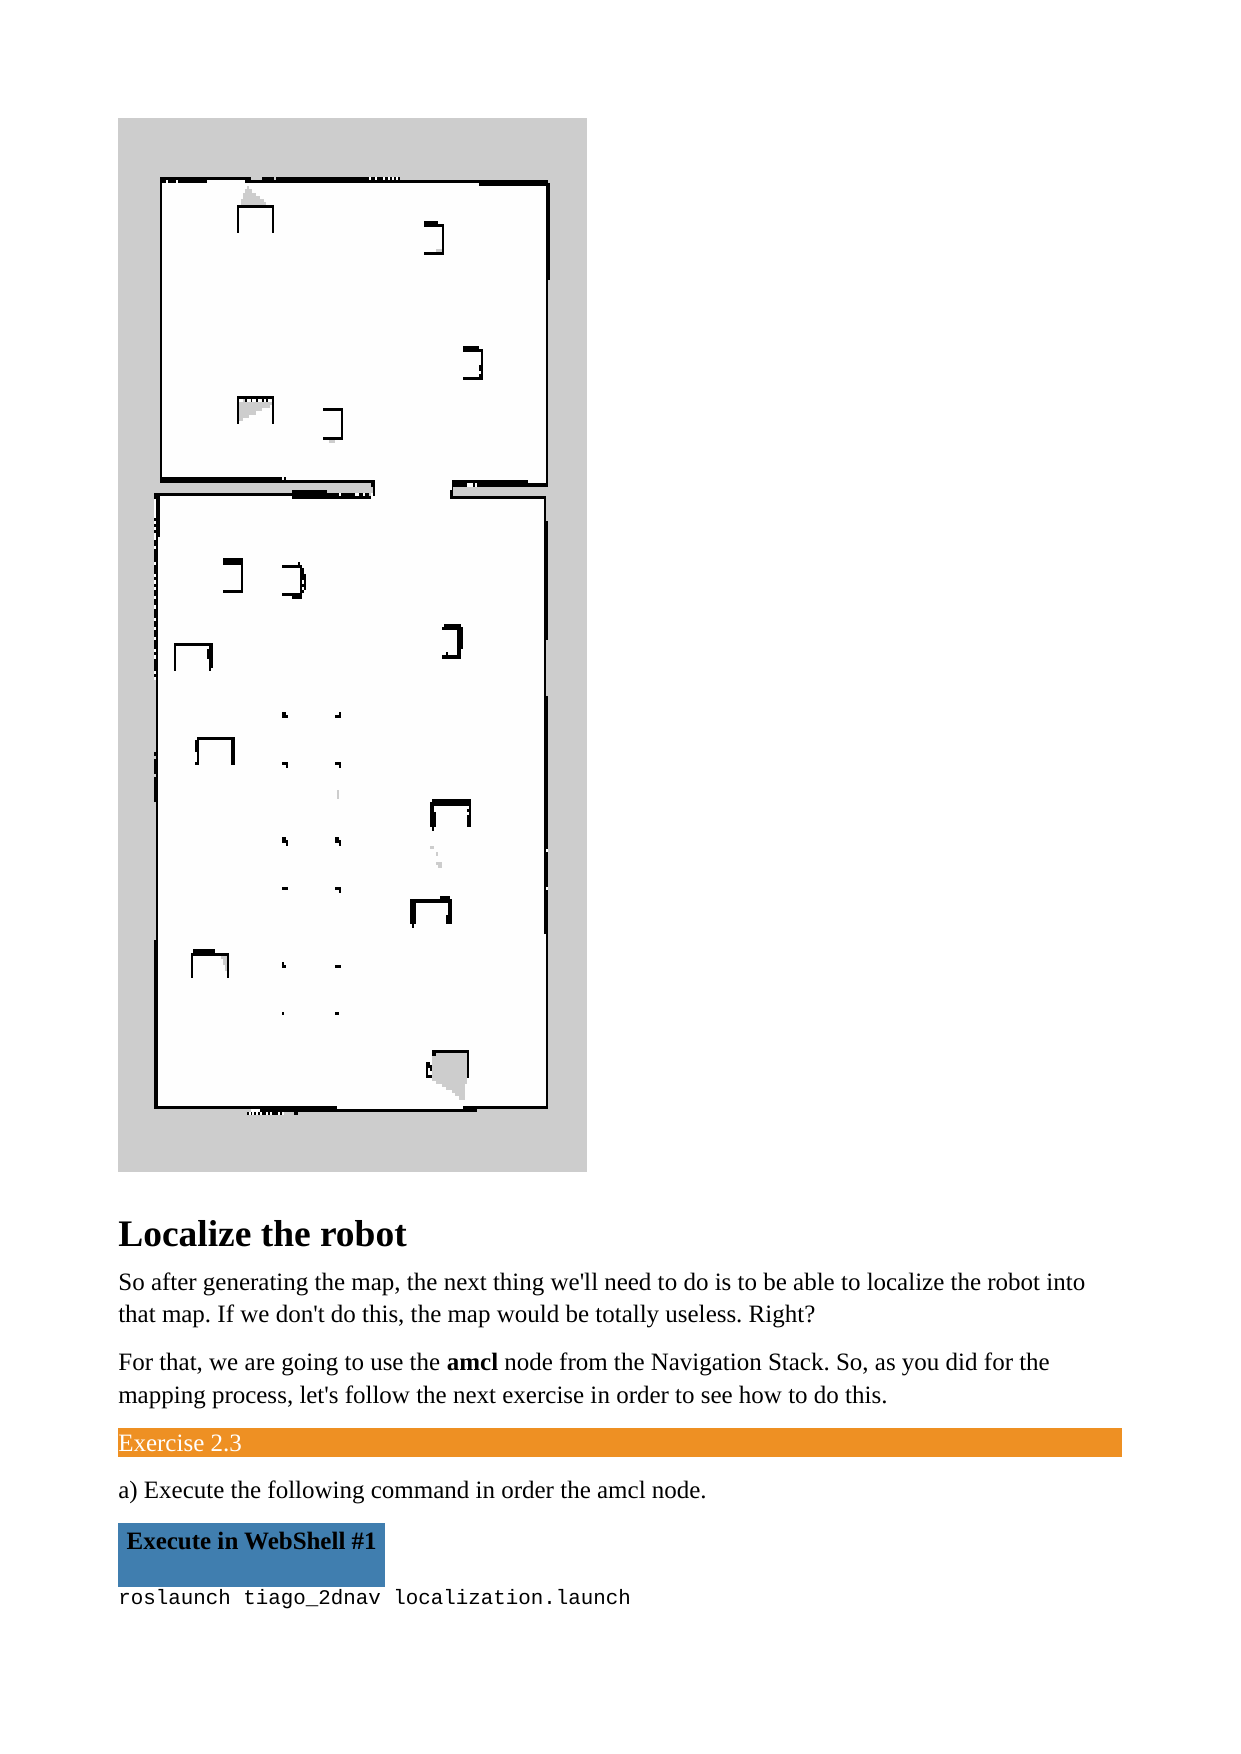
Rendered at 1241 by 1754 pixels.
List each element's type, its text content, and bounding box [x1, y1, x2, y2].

picture [118, 118, 587, 1172]
subtitle Localize the robot [118, 1211, 1122, 1254]
text So after generating the map, the next thing we'll need to do is to be able to localize the robot into that map. If we don't do this, the map would be totally useless. Right? [118, 1267, 1122, 1328]
table_header Execute in WebShell #1 [118, 1523, 385, 1587]
text Exercise 2.3 [118, 1428, 1122, 1457]
text a) Execute the following command in order the amcl node. [118, 1475, 1122, 1504]
text roslaunch tiago_2dnav localization.launch [118, 1587, 1122, 1611]
text For that, we are going to use the amcl node from the Navigation Stack. So, as you did for the mapping process, let's follow the next exercise in order to see how to do this. [118, 1347, 1122, 1409]
